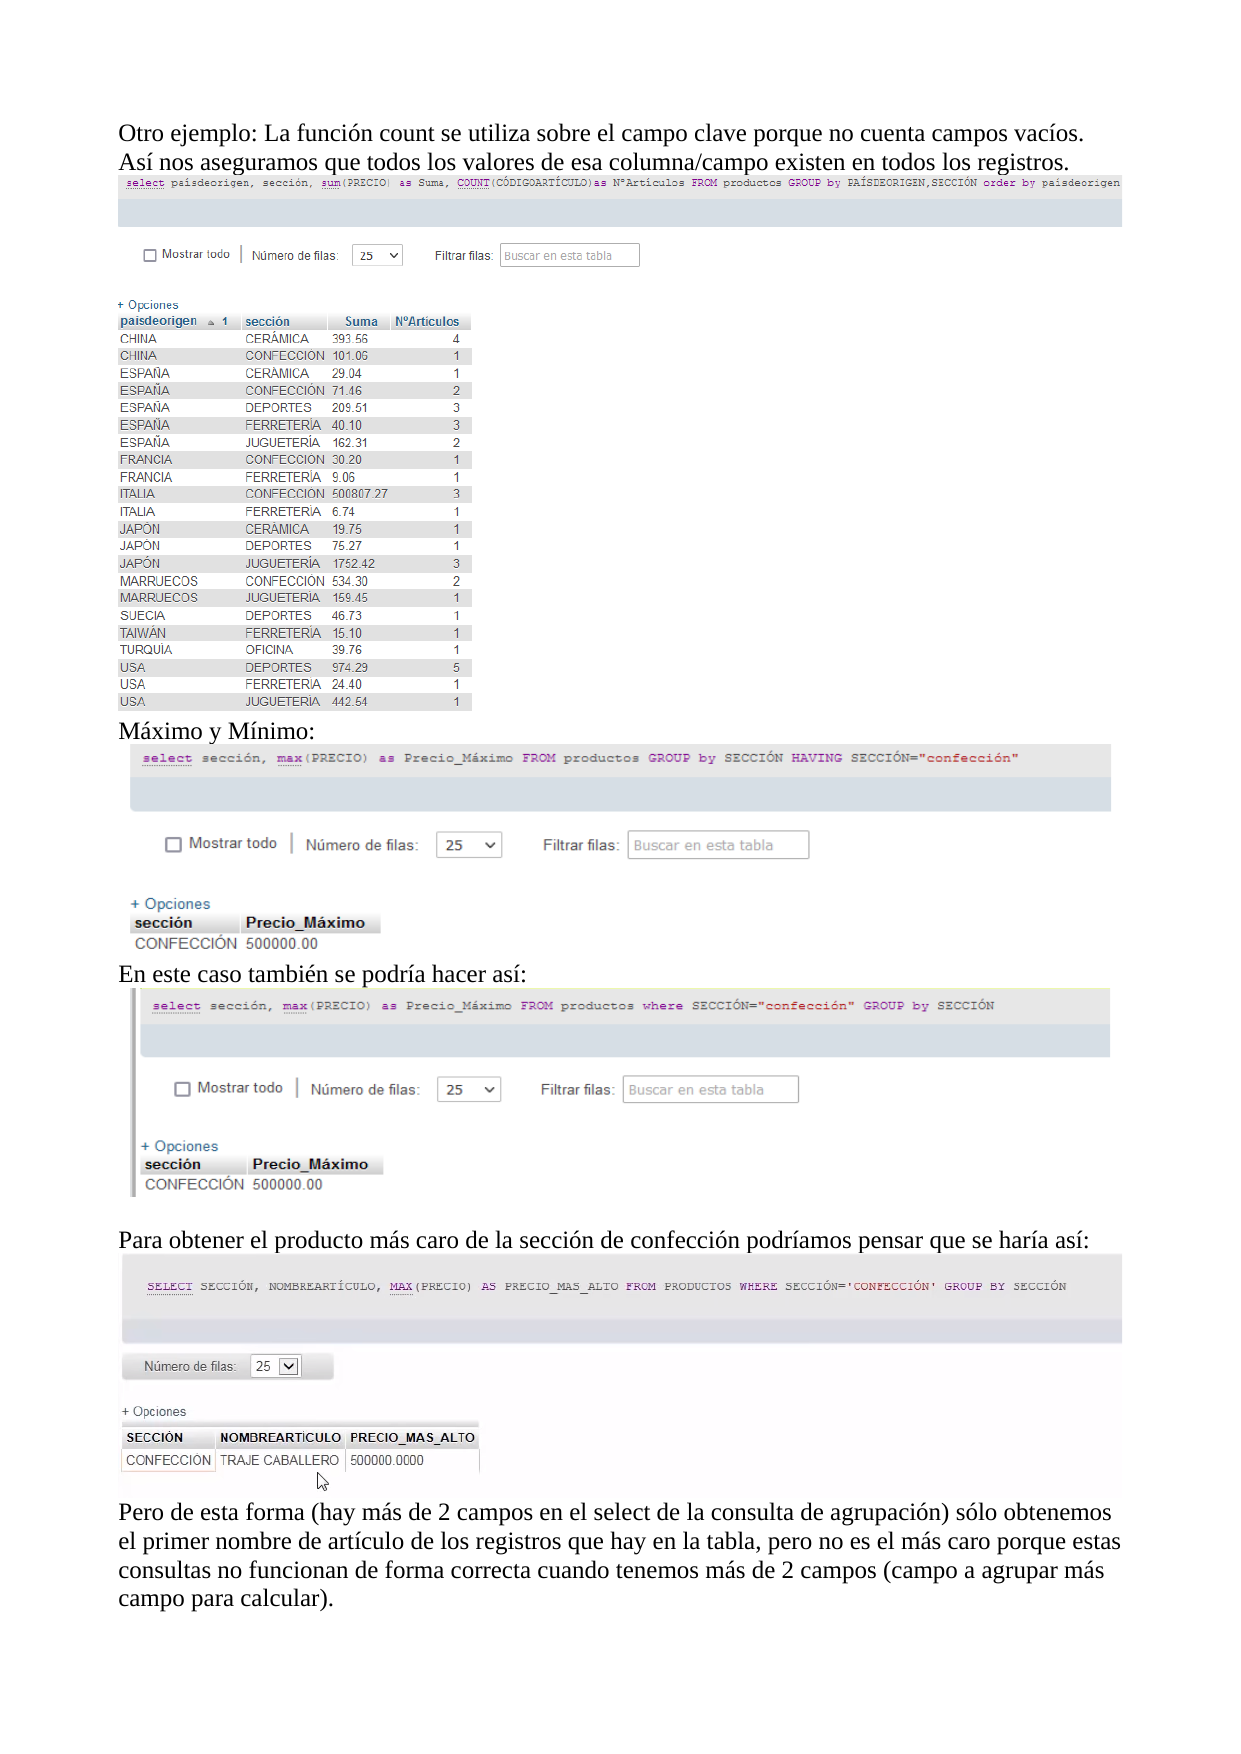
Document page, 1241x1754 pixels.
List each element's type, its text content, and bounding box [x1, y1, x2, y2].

text Pero de esta forma (hay más de 2 campos en el select de la consulta de agrupación) sólo obtenemos el primer nombre de artículo de los registros que hay en la tabla, pero no es el más caro porque estas consultas no funcionan de forma correcta cuando tenemos más de 2 campos (campo a agrupar más campo para calcular). [118, 1498, 1122, 1612]
text En este caso también se podría hacer así: [118, 745, 1122, 988]
text Máximo y Mínimo: [118, 716, 1122, 745]
text Otro ejemplo: La función count se utiliza sobre el campo clave porque no cuenta campos vacíos. Así nos aseguramos que todos los valores de esa columna/campo existen en todos los registros. [118, 118, 1122, 175]
picture [118, 1253, 1123, 1498]
picture [118, 175, 1123, 716]
picture [130, 988, 1111, 1197]
picture [129, 744, 1112, 960]
text Para obtener el producto más caro de la sección de confección podríamos pensar que se haría así: [118, 1225, 1122, 1253]
